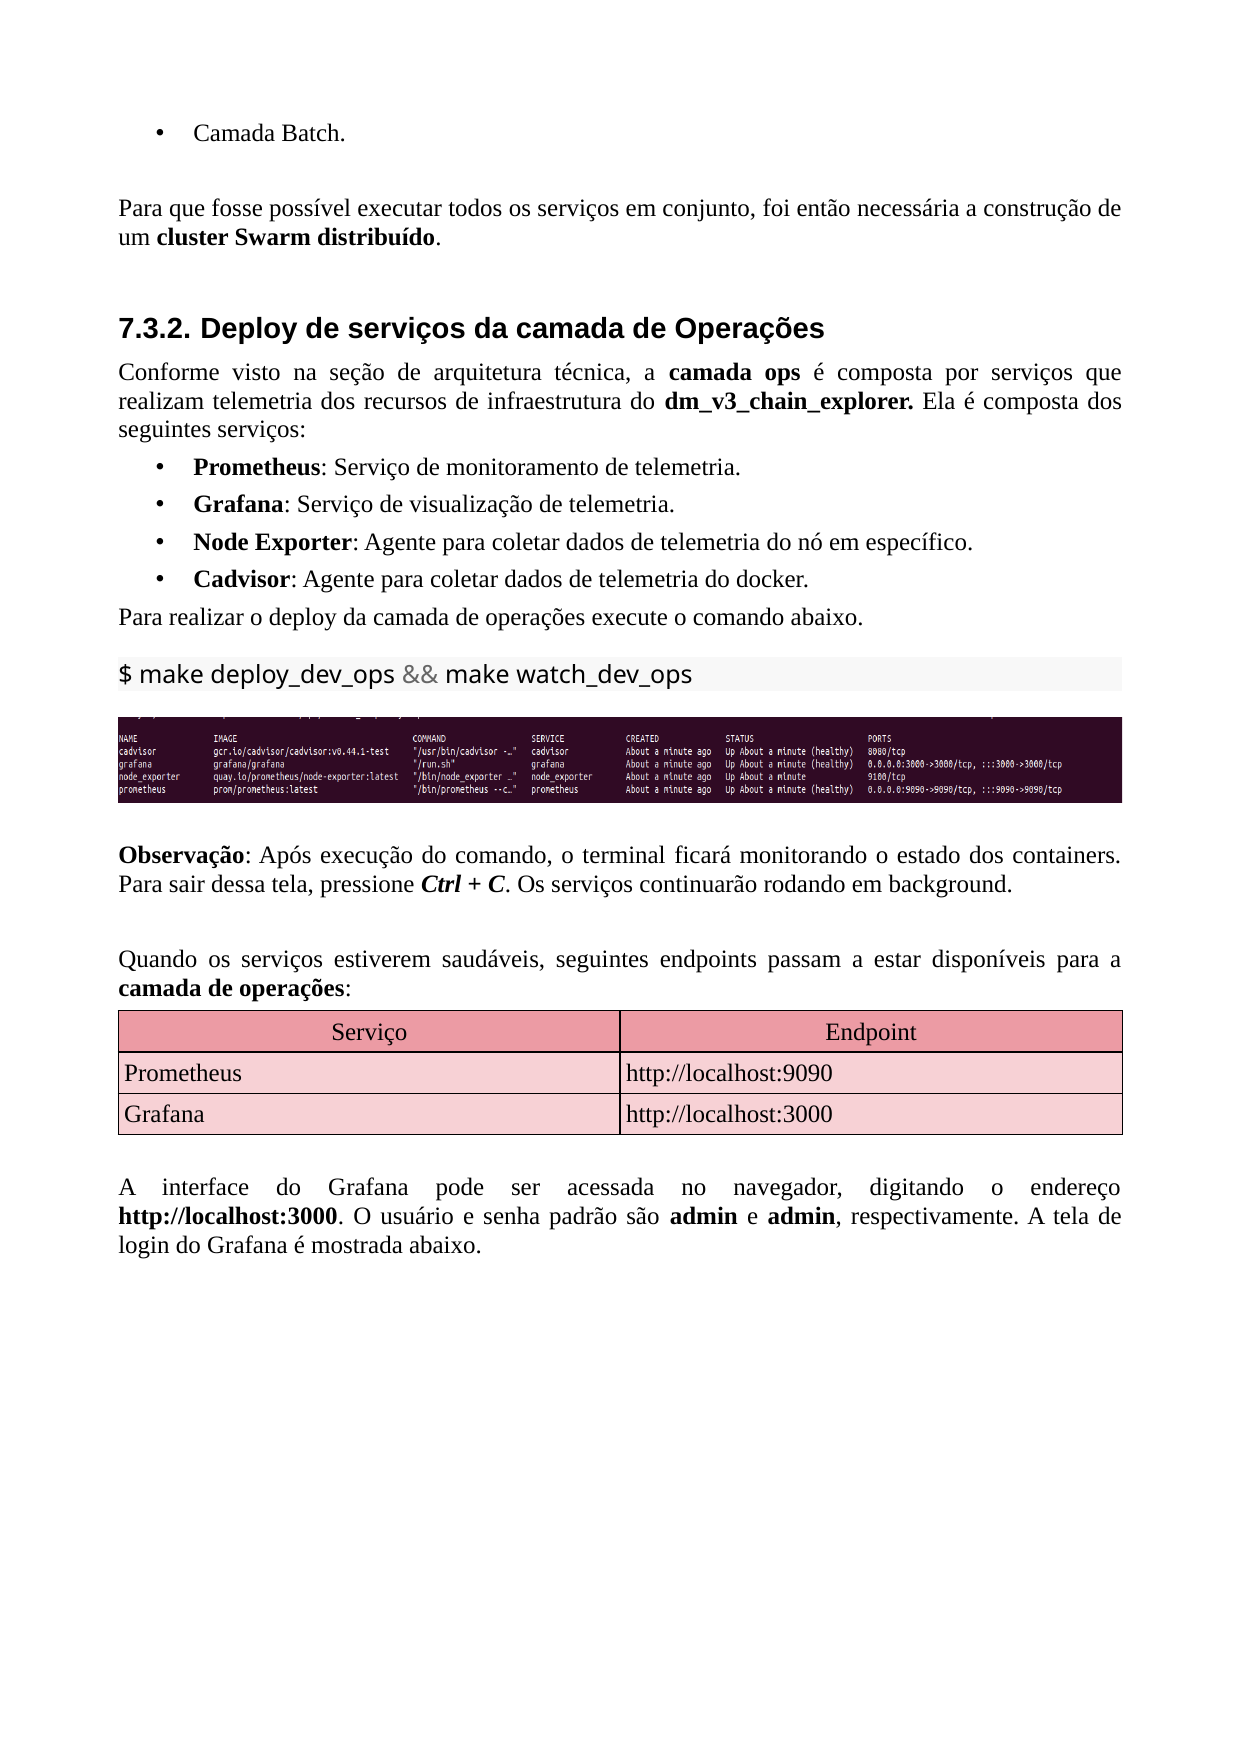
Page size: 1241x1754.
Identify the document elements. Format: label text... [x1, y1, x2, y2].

list Camada Batch. [156, 118, 1122, 147]
text Quando os serviços estiverem saudáveis, seguintes endpoints passam a estar disponíveis para a camada de operações: [118, 944, 1122, 1001]
table_cell http://localhost:3000 [621, 1094, 1122, 1134]
text Conforme visto na seção de arquitetura técnica, a camada ops é composta por serviços que realizam telemetria dos recursos de infraestrutura do dm_v3_chain_explorer. Ela é composta dos seguintes serviços: [118, 357, 1122, 443]
list Prometheus: Serviço de monitoramento de telemetria. [156, 452, 1122, 481]
list Cadvisor: Agente para coletar dados de telemetria do docker. [156, 564, 1122, 593]
table_header Endpoint [621, 1011, 1122, 1051]
list Grafana: Serviço de visualização de telemetria. [156, 489, 1122, 518]
text Observação: Após execução do comando, o terminal ficará monitorando o estado dos containers. Para sair dessa tela, pressione Ctrl + C. Os serviços continuarão rodando em background. [118, 840, 1122, 898]
text Para que fosse possível executar todos os serviços em conjunto, foi então necessária a construção de um cluster Swarm distribuído. [118, 193, 1122, 250]
text $ make deploy_dev_ops && make watch_dev_ops [118, 657, 1122, 691]
text Para realizar o deploy da camada de operações execute o comando abaixo. [118, 602, 1122, 630]
subtitle Deploy de serviços da camada de Operações [118, 311, 1122, 344]
picture [118, 717, 1123, 803]
list Node Exporter: Agente para coletar dados de telemetria do nó em específico. [156, 527, 1122, 556]
table_header Serviço [119, 1011, 619, 1051]
table_cell http://localhost:9090 [621, 1053, 1122, 1093]
table_cell Prometheus [119, 1053, 619, 1093]
table_cell Grafana [119, 1094, 619, 1134]
text A interface do Grafana pode ser acessada no navegador, digitando o endereço http://localhost:3000. O usuário e senha padrão são admin e admin, respectivamente. A tela de login do Grafana é mostrada abaixo. [118, 1172, 1122, 1258]
